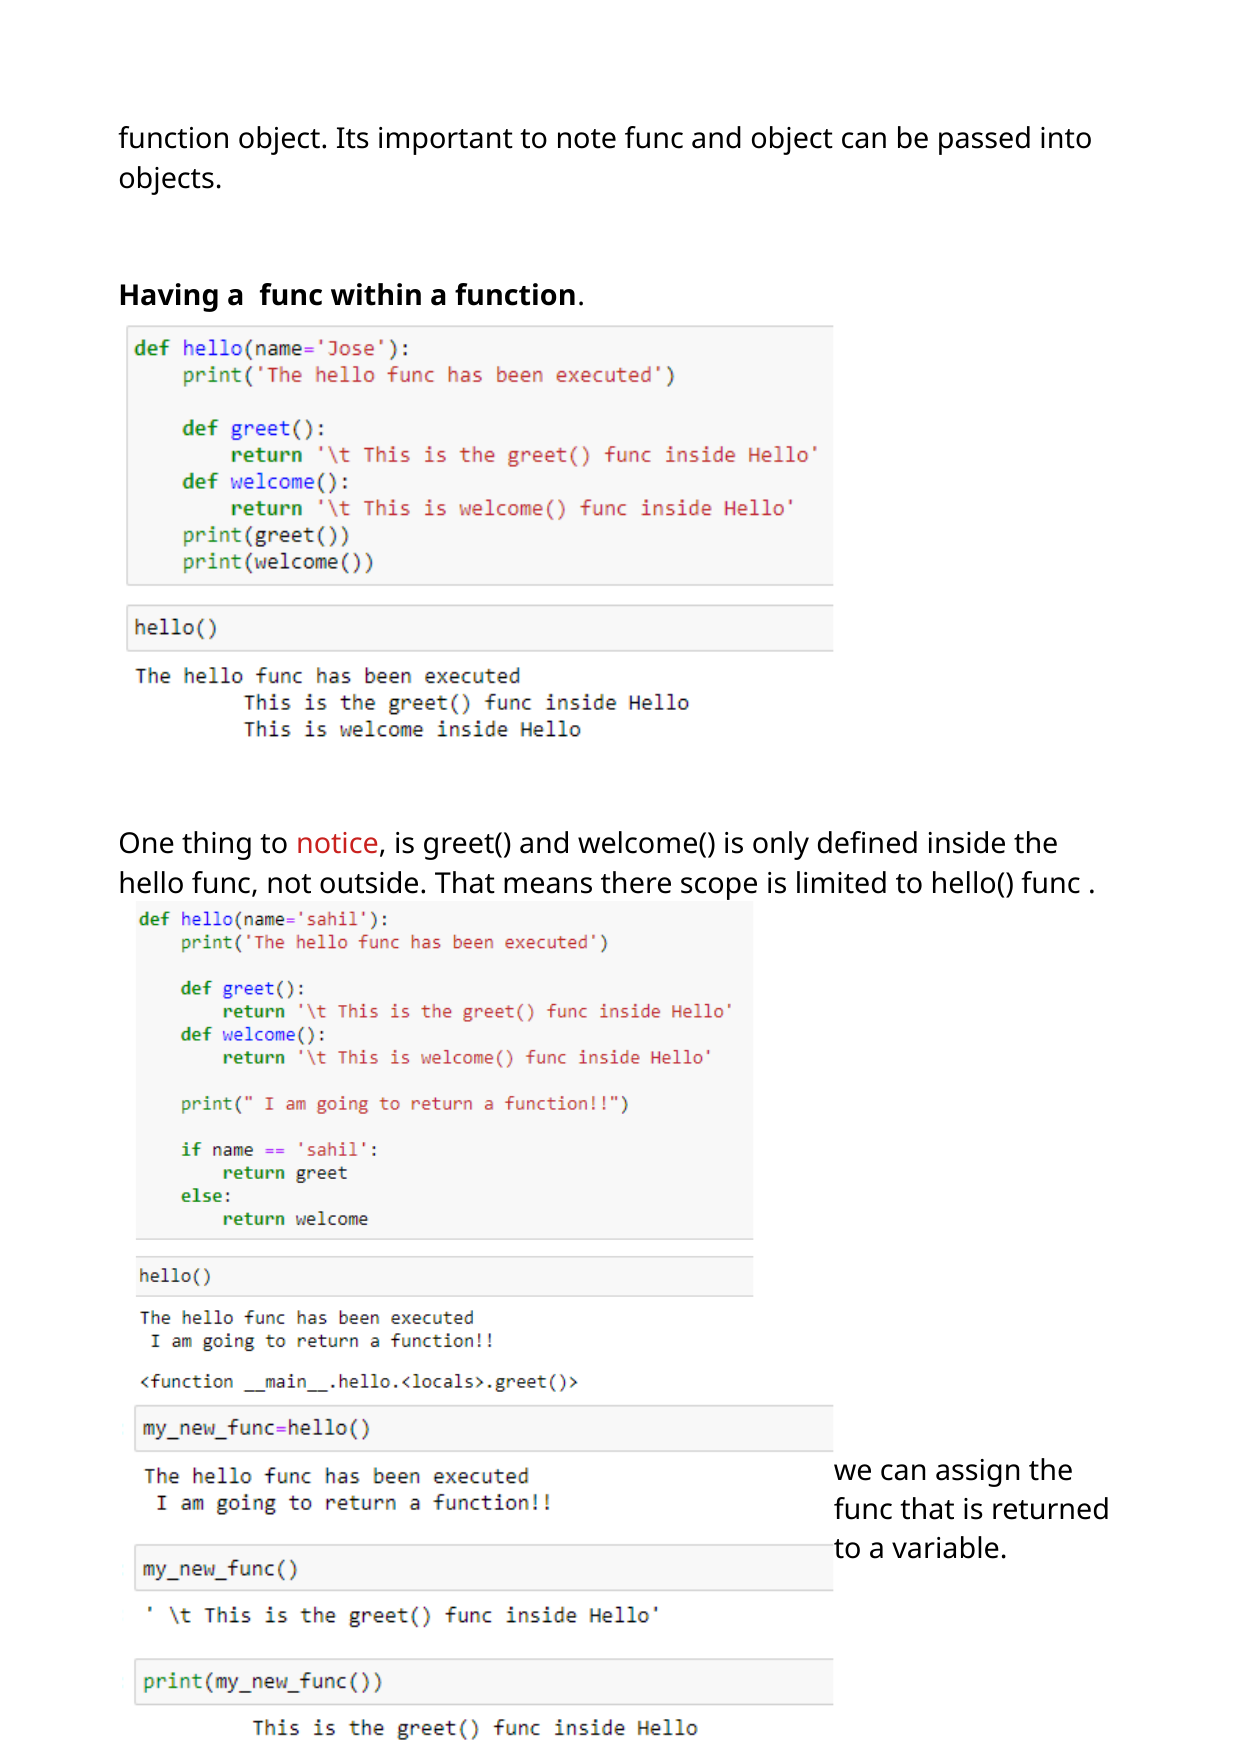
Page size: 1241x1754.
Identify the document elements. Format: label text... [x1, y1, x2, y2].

text Having a func within a function. [118, 275, 1122, 314]
picture [125, 321, 834, 757]
text One thing to notice, is greet() and welcome() is only defined inside the hello func, not outside. That means there scope is limited to hello() func . [118, 823, 1122, 901]
text function object. Its important to note func and object can be passed into objects. [118, 118, 1122, 196]
text we can assign the func that is returned to a variable. [834, 1450, 1122, 1567]
picture [122, 901, 834, 1754]
